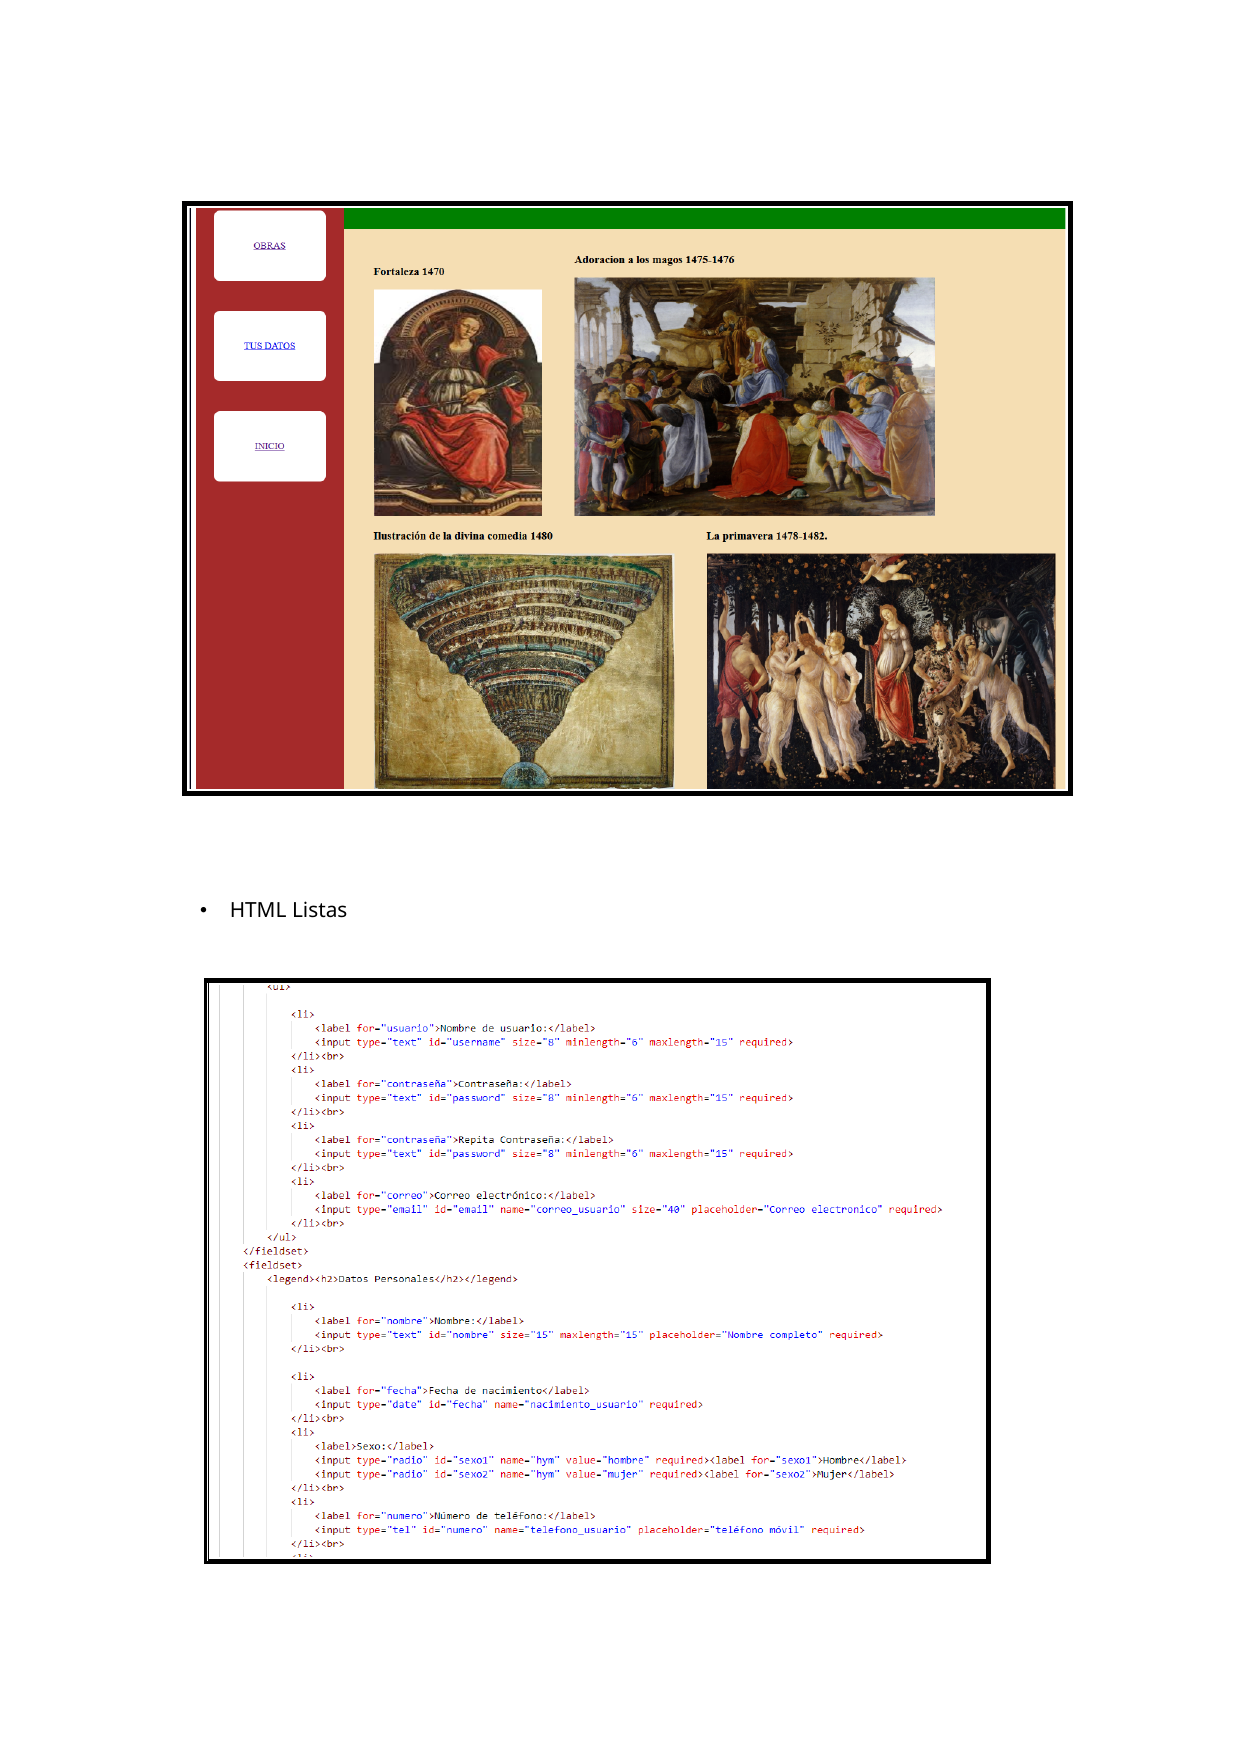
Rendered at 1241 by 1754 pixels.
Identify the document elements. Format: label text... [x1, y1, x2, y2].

picture [189, 208, 1066, 789]
list HTML Listas [200, 896, 1106, 924]
picture [211, 985, 984, 1557]
